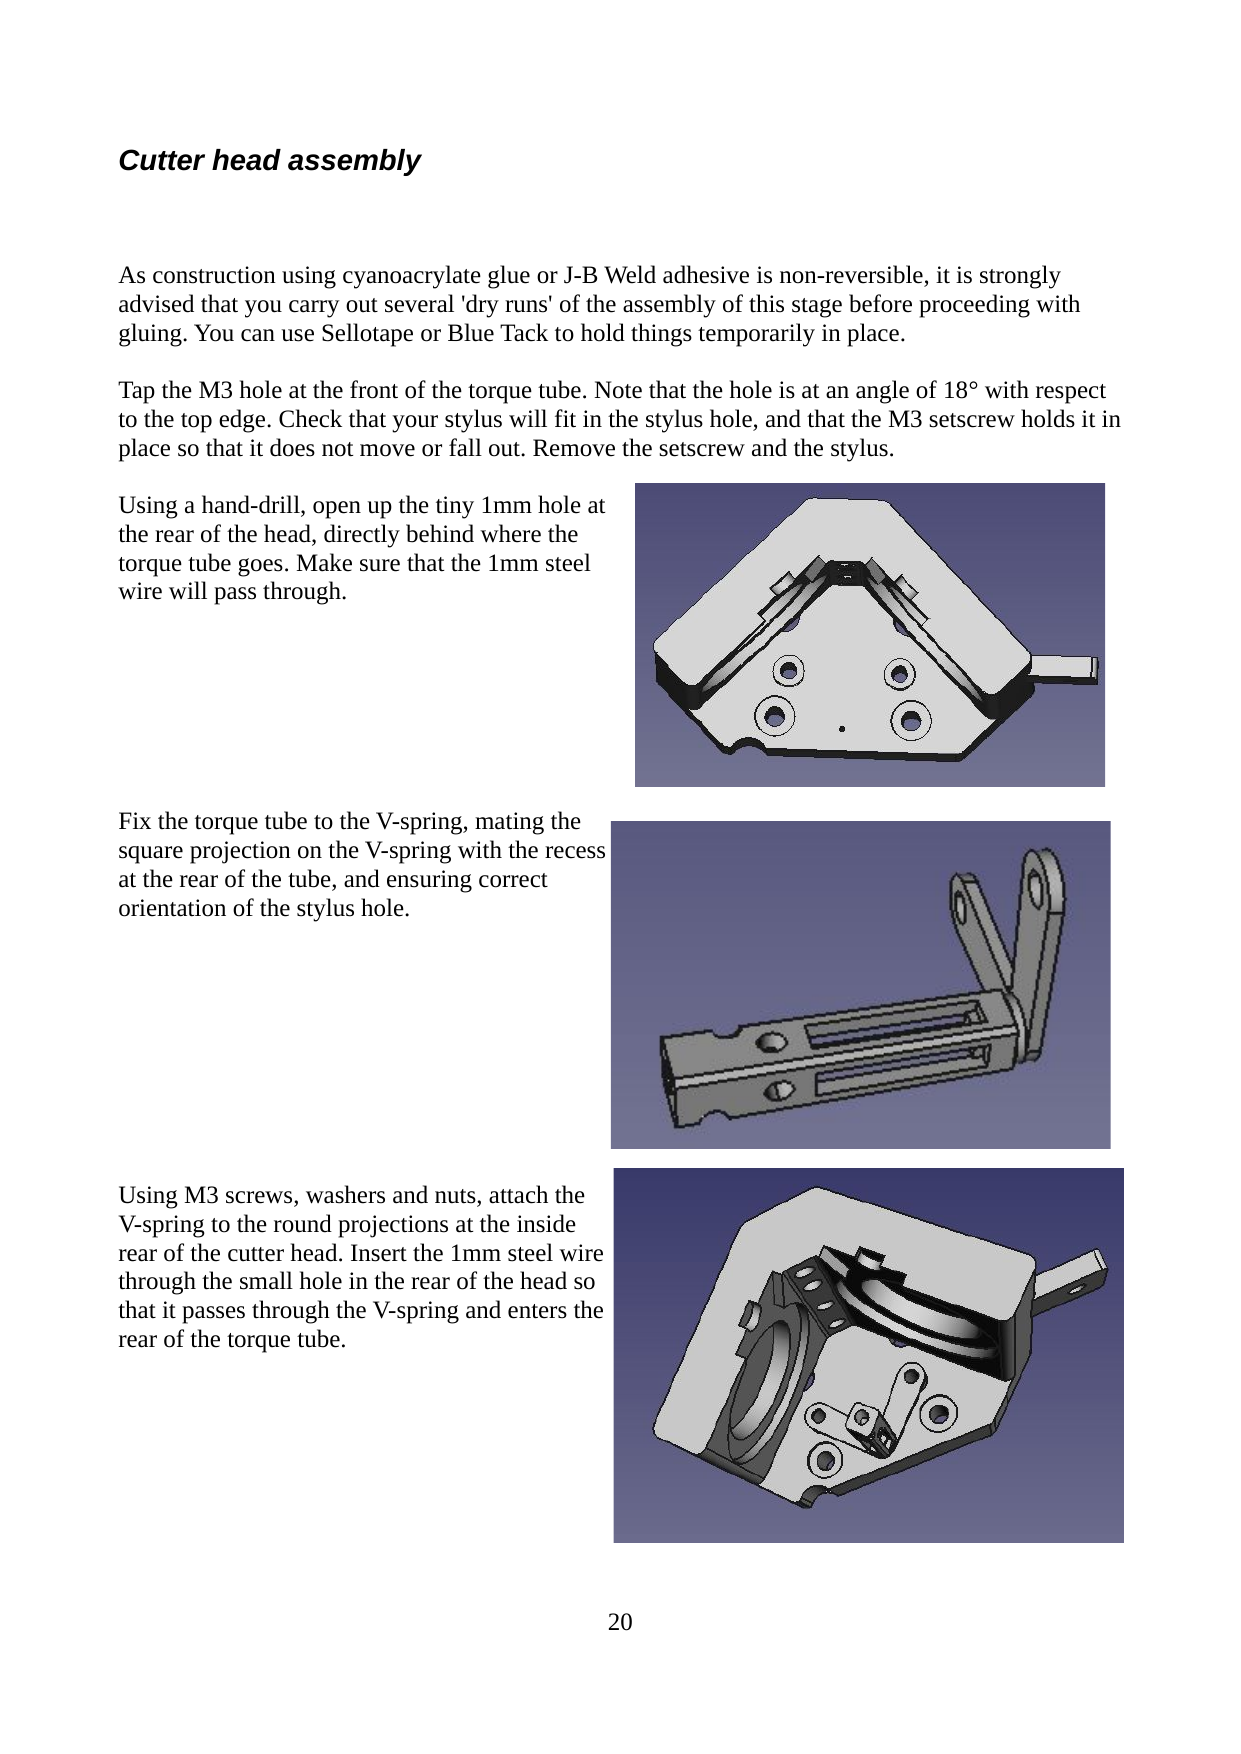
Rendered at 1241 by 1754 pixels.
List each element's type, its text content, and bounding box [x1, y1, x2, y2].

text Using a hand-drill, open up the tiny 1mm hole at the rear of the head, directly behind where the torque tube goes. Make sure that the 1mm steel wire will pass through. [118, 490, 635, 605]
picture [610, 821, 1111, 1149]
picture [635, 483, 1106, 787]
text Fix the torque tube to the V-spring, mating the square projection on the V-spring with the recess at the rear of the tube, and ensuring correct orientation of the stylus hole. [118, 806, 1122, 921]
text As construction using cyanoacrylate glue or J-B Weld adhesive is non-reversible, it is strongly advised that you carry out several 'dry runs' of the assembly of this stage before proceeding with gluing. You can use Sellotape or Blue Tack to hold things temporarily in place. [118, 260, 1122, 346]
text Using M3 screws, washers and nuts, attach the V-spring to the round projections at the inside rear of the cutter head. Insert the 1mm steel wire through the small hole in the rear of the head so that it passes through the V-spring and enters the rear of the torque tube. [118, 1180, 613, 1353]
subtitle Cutter head assembly [118, 143, 1122, 177]
picture [613, 1168, 1124, 1543]
text Tap the M3 hole at the front of the torque tube. Note that the hole is at an angle of 18° with respect to the top edge. Check that your stylus will fit in the stylus hole, and that the M3 setscrew holds it in place so that it does not move or fall out. Remove the setscrew and the stylus. [118, 375, 1122, 461]
